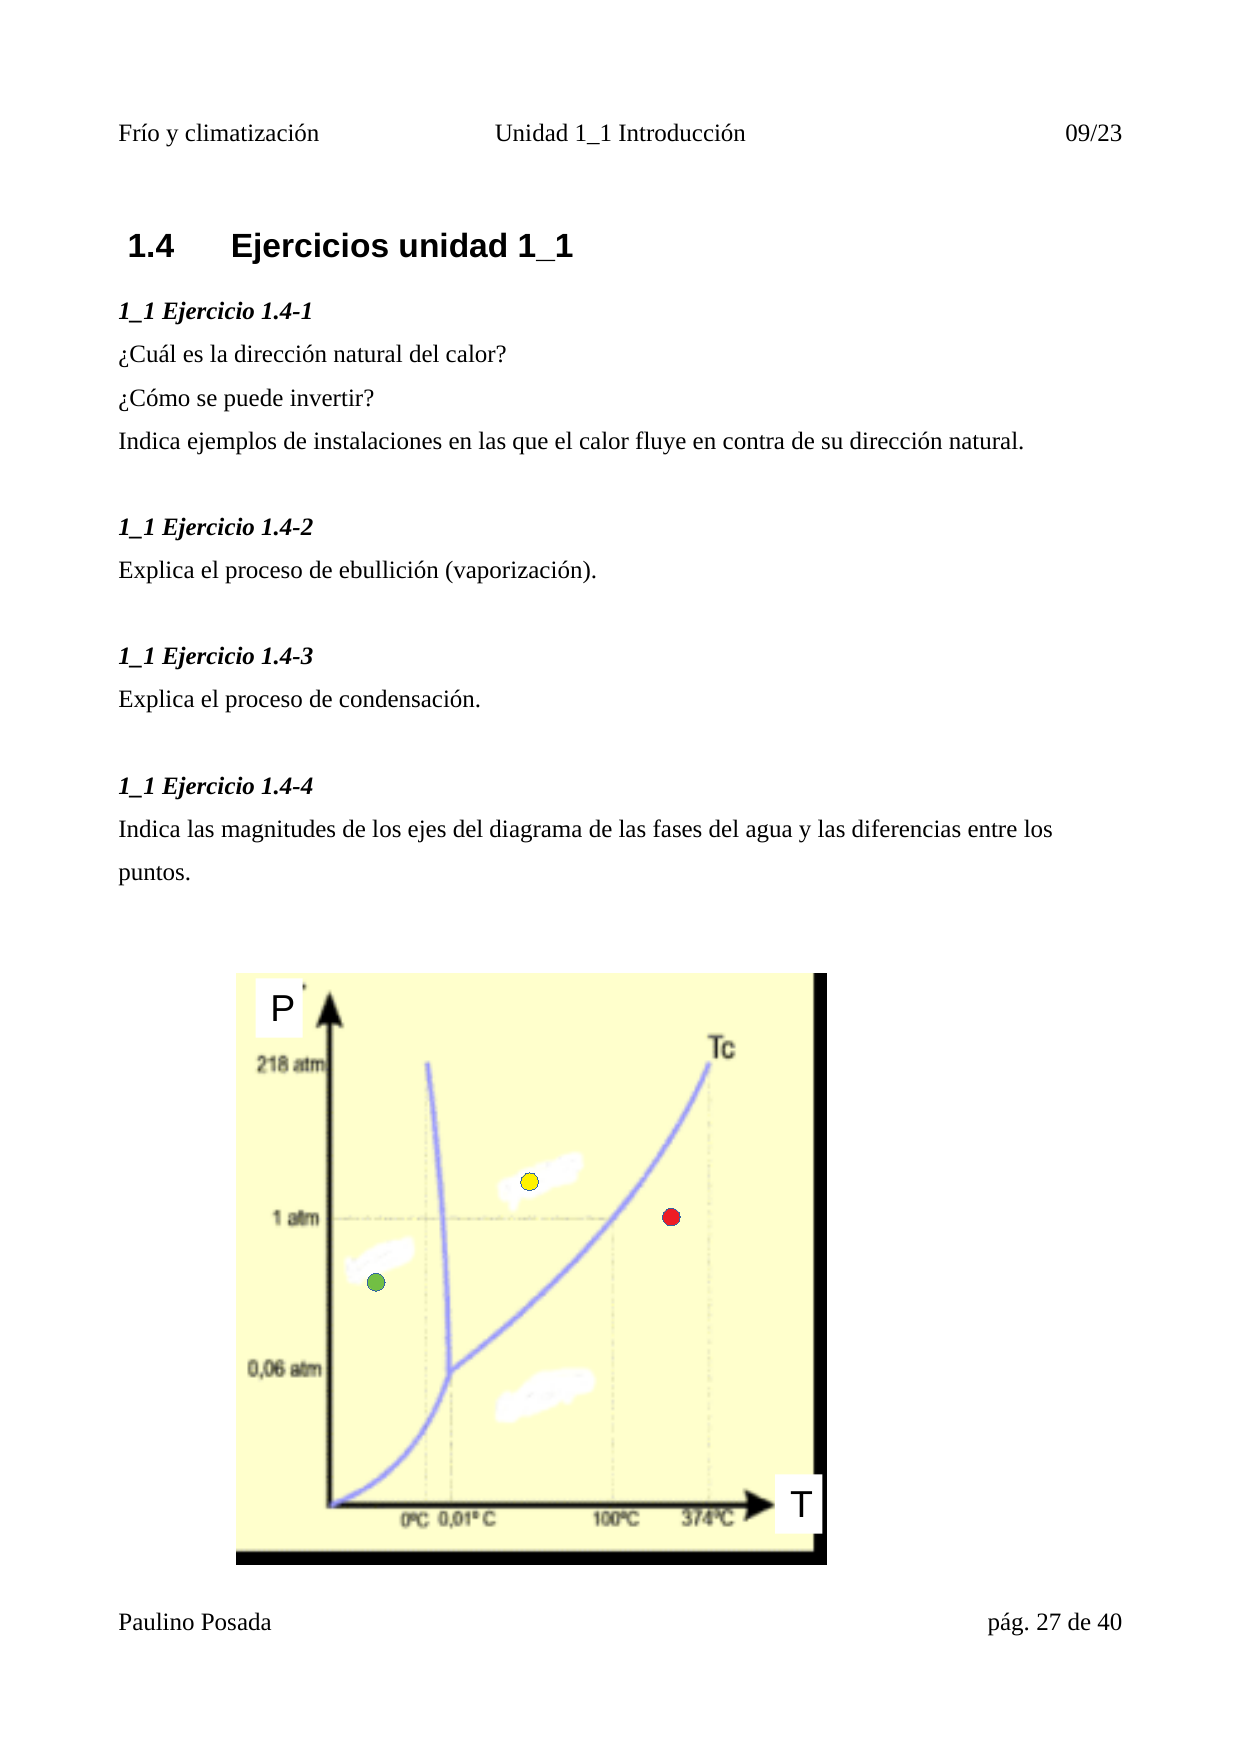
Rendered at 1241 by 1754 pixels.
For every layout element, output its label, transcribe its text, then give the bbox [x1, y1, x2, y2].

text puntos. [118, 857, 1122, 886]
picture [236, 973, 827, 1565]
subtitle Ejercicios unidad 1_1 [118, 226, 1122, 264]
text 1_1 Ejercicio 1.4-2 [118, 512, 1122, 541]
text Indica ejemplos de instalaciones en las que el calor fluye en contra de su dirección natural. [118, 426, 1122, 454]
text 1_1 Ejercicio 1.4-4 [118, 771, 1122, 799]
text ¿Cuál es la dirección natural del calor? [118, 339, 1122, 368]
text 1_1 Ejercicio 1.4-3 [118, 641, 1122, 670]
text 1_1 Ejercicio 1.4-1 [118, 296, 1122, 325]
text ¿Cómo se puede invertir? [118, 383, 1122, 411]
text Explica el proceso de ebullición (vaporización). [118, 555, 1122, 584]
text Indica las magnitudes de los ejes del diagrama de las fases del agua y las diferencias entre los [118, 814, 1122, 843]
text Explica el proceso de condensación. [118, 684, 1122, 713]
